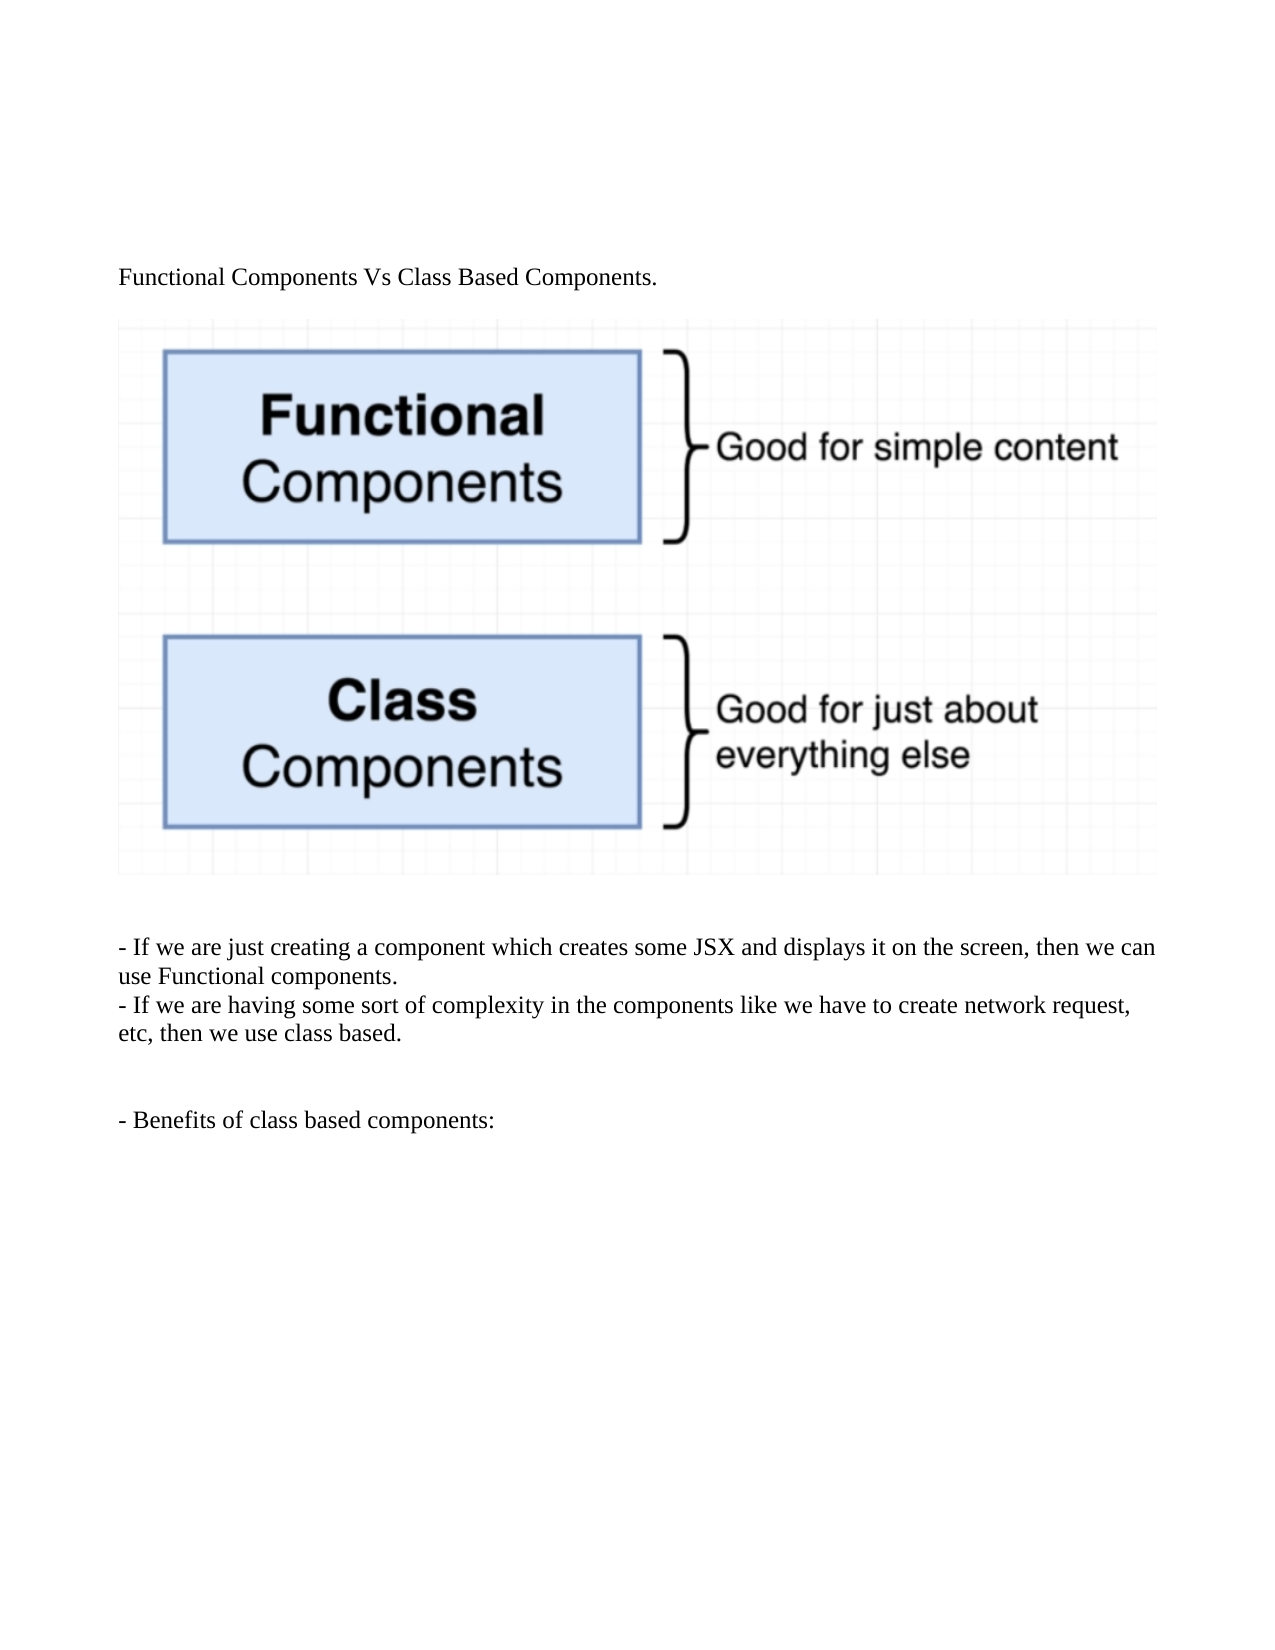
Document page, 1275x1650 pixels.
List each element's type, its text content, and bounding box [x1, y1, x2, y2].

text Functional Components Vs Class Based Components. [118, 262, 1157, 291]
text - If we are having some sort of complexity in the components like we have to create network request, etc, then we use class based. [118, 990, 1157, 1047]
picture [118, 319, 1157, 875]
text - Benefits of class based components: [118, 1105, 1157, 1133]
text - If we are just creating a component which creates some JSX and displays it on the screen, then we can use Functional components. [118, 932, 1157, 990]
